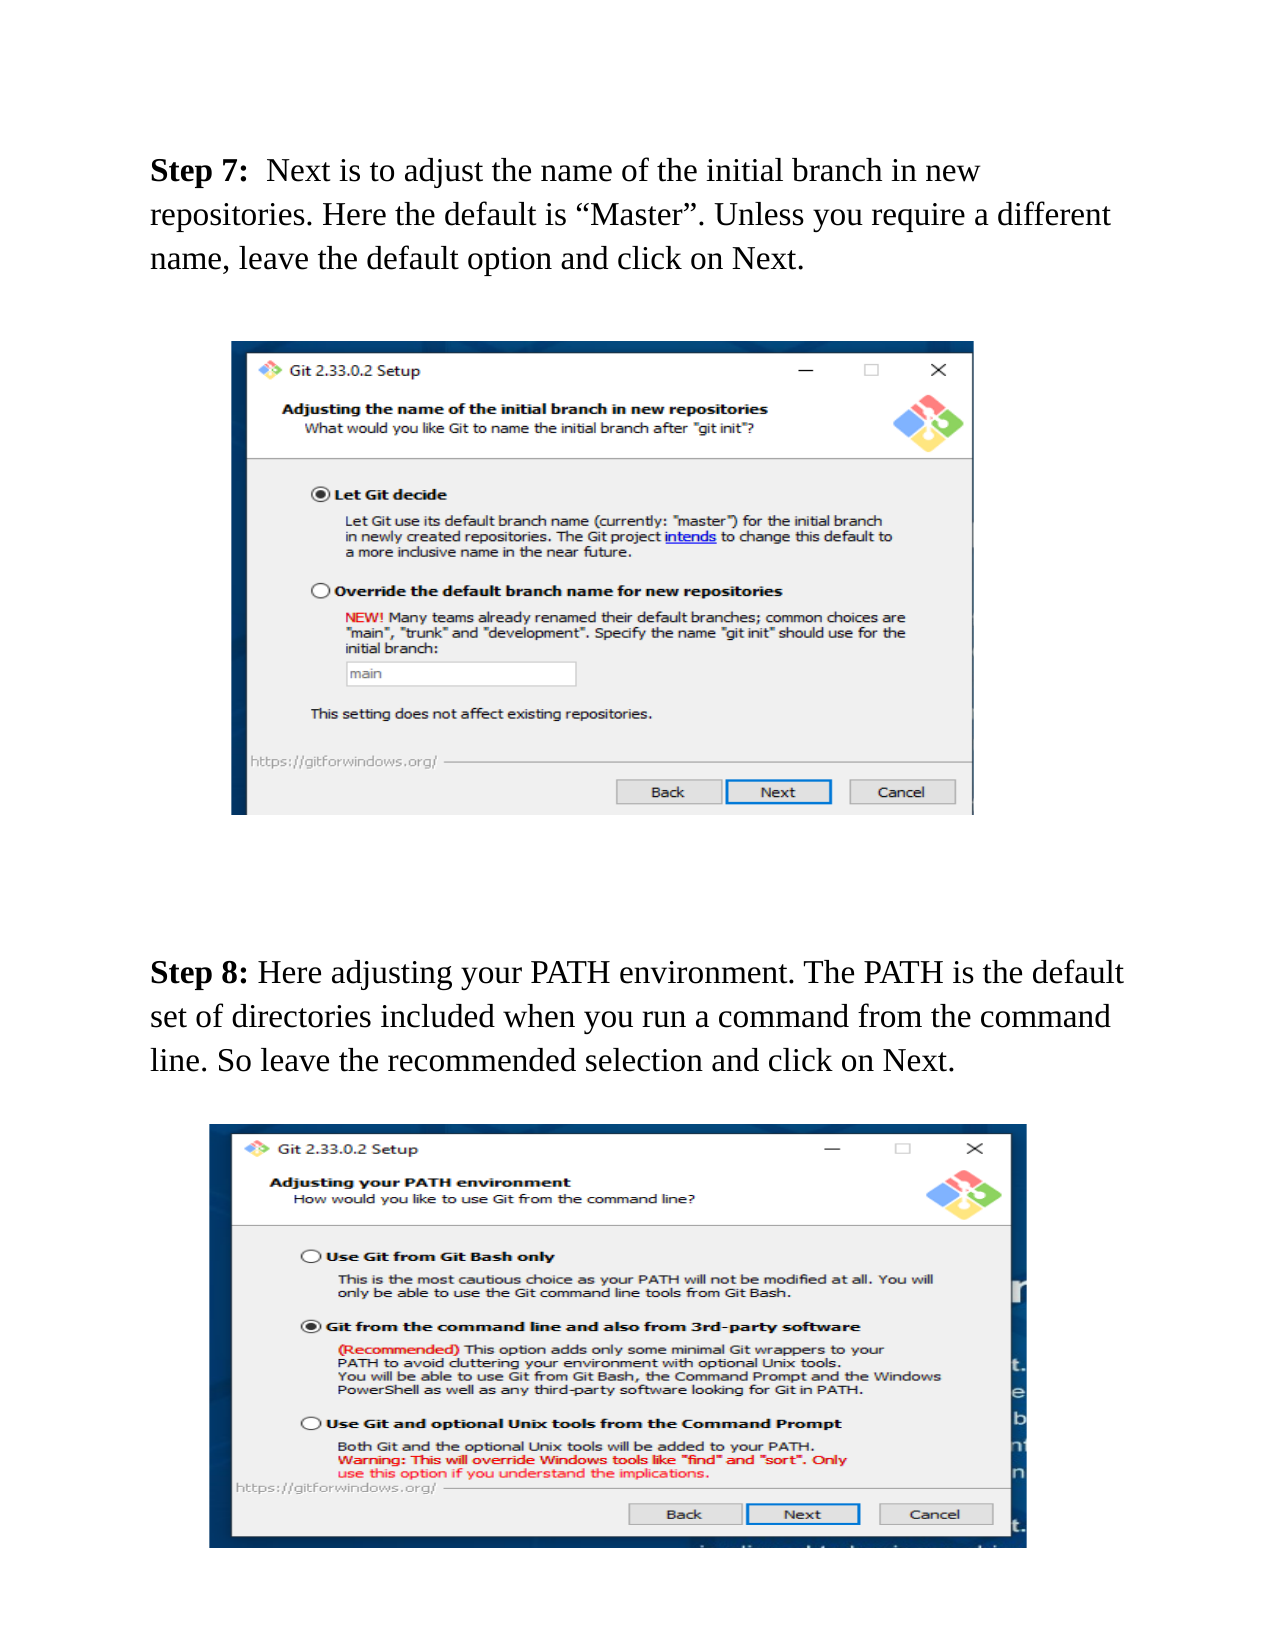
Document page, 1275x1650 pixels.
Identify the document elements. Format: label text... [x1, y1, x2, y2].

picture [231, 341, 974, 815]
text Step 7: Next is to adjust the name of the initial branch in new repositories. Here the default is “Master”. Unless you require a different name, leave the default option and click on Next. [150, 150, 1125, 276]
text Step 8: Here adjusting your PATH environment. The PATH is the default set of directories included when you run a command from the command line. So leave the recommended selection and click on Next. [150, 952, 1125, 1078]
picture [209, 1124, 1027, 1548]
